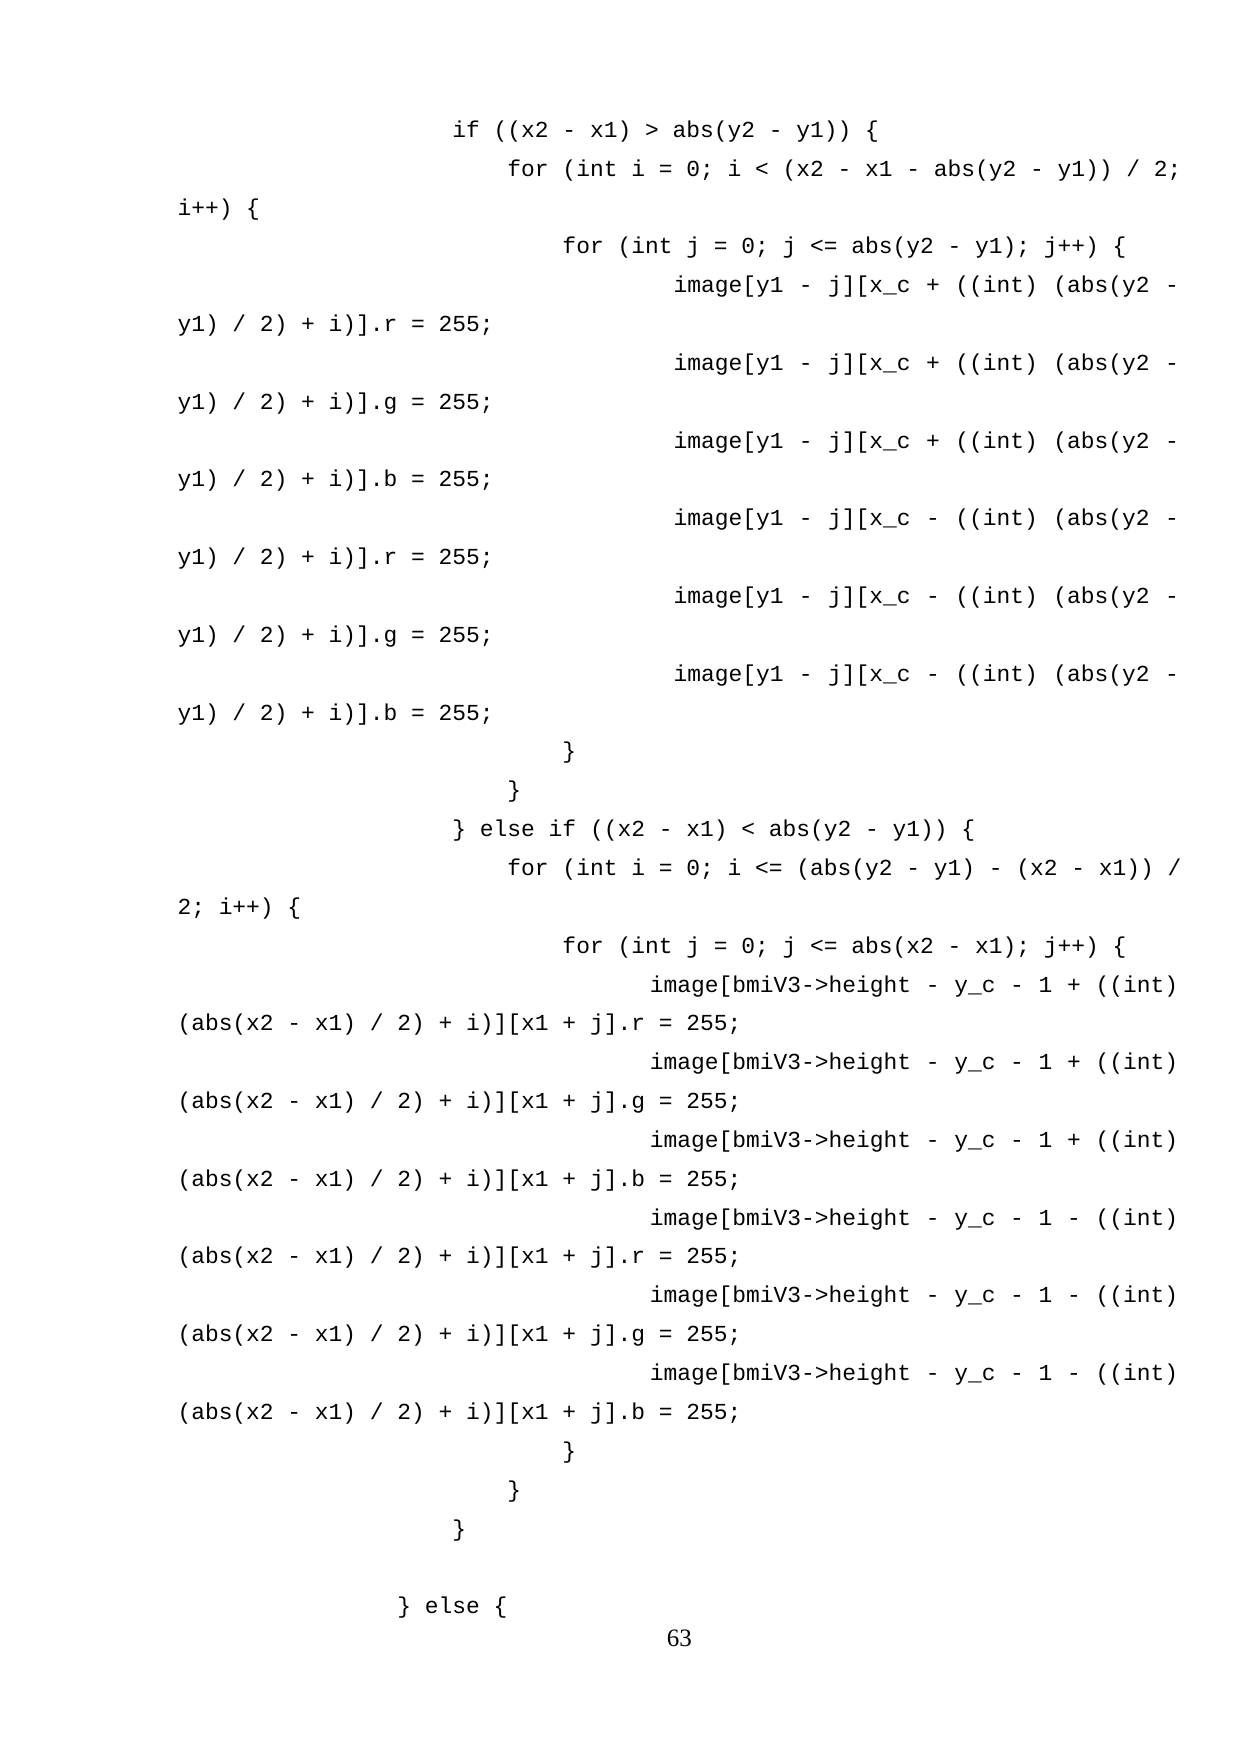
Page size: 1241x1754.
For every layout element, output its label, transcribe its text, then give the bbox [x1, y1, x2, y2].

text image[y1 - j][x_c + ((int) (abs(y2 - y1) / 2) + i)].g = 255; [177, 351, 1181, 416]
text } [177, 779, 1181, 804]
text } [177, 1517, 1181, 1543]
text } [177, 1439, 1181, 1465]
text } else { [177, 1594, 1181, 1621]
text image[bmiV3->height - y_c - 1 - ((int) (abs(x2 - x1) / 2) + i)][x1 + j].b = 255; [177, 1361, 1181, 1426]
text } [177, 740, 1181, 766]
text image[y1 - j][x_c - ((int) (abs(y2 - y1) / 2) + i)].b = 255; [177, 662, 1181, 727]
text for (int j = 0; j <= abs(x2 - x1); j++) { [177, 934, 1181, 960]
text for (int i = 0; i < (x2 - x1 - abs(y2 - y1)) / 2; i++) { [177, 157, 1181, 222]
text image[y1 - j][x_c + ((int) (abs(y2 - y1) / 2) + i)].r = 255; [177, 273, 1181, 338]
text if ((x2 - x1) > abs(y2 - y1)) { [177, 118, 1181, 144]
text for (int i = 0; i <= (abs(y2 - y1) - (x2 - x1)) / 2; i++) { [177, 856, 1181, 921]
text } [177, 1478, 1181, 1504]
text for (int j = 0; j <= abs(y2 - y1); j++) { [177, 235, 1181, 261]
text image[bmiV3->height - y_c - 1 - ((int) (abs(x2 - x1) / 2) + i)][x1 + j].g = 255; [177, 1284, 1181, 1348]
text image[y1 - j][x_c + ((int) (abs(y2 - y1) / 2) + i)].b = 255; [177, 429, 1181, 494]
text image[bmiV3->height - y_c - 1 + ((int) (abs(x2 - x1) / 2) + i)][x1 + j].g = 255; [177, 1051, 1181, 1115]
text image[bmiV3->height - y_c - 1 - ((int) (abs(x2 - x1) / 2) + i)][x1 + j].r = 255; [177, 1206, 1181, 1271]
text image[bmiV3->height - y_c - 1 + ((int) (abs(x2 - x1) / 2) + i)][x1 + j].r = 255; [177, 973, 1181, 1038]
text image[y1 - j][x_c - ((int) (abs(y2 - y1) / 2) + i)].g = 255; [177, 584, 1181, 649]
text } else if ((x2 - x1) < abs(y2 - y1)) { [177, 817, 1181, 843]
text image[y1 - j][x_c - ((int) (abs(y2 - y1) / 2) + i)].r = 255; [177, 507, 1181, 571]
text image[bmiV3->height - y_c - 1 + ((int) (abs(x2 - x1) / 2) + i)][x1 + j].b = 255; [177, 1128, 1181, 1193]
